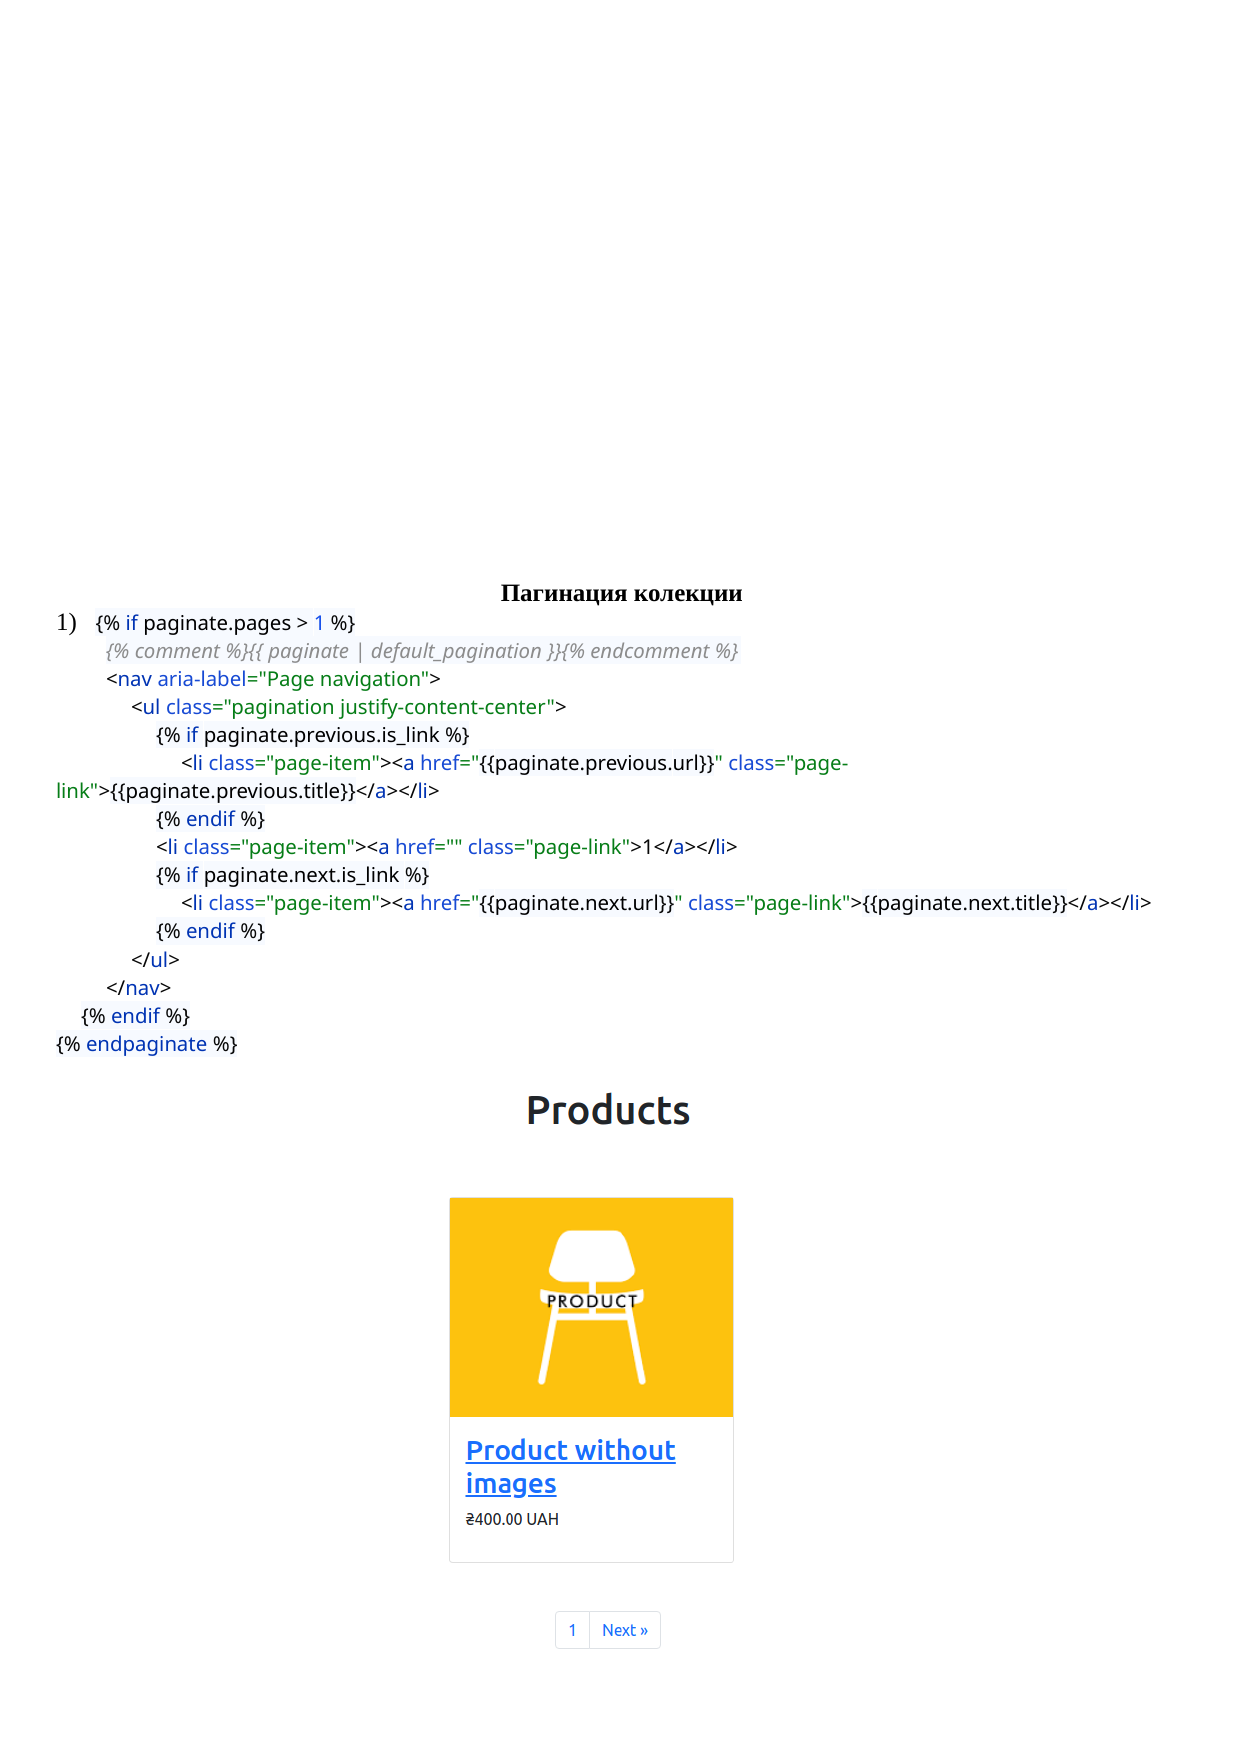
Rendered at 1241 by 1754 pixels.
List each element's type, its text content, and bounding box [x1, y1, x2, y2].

text {% if paginate.next.is_link %} [56, 861, 1187, 889]
text </ul> [56, 945, 1187, 973]
text {% comment %}{{ paginate | default_pagination }}{% endcomment %} [56, 636, 1187, 664]
text {% endpaginate %} [56, 1029, 1187, 1057]
text {% endif %} [56, 804, 1187, 833]
text Пагинация колекции [56, 578, 1187, 607]
text 1) {% if paginate.pages > 1 %} [56, 607, 1187, 636]
text {% if paginate.previous.is_link %} [56, 721, 1187, 749]
text {% endif %} [56, 1001, 1187, 1029]
text <li class="page-item"><a href="{{paginate.previous.url}}" class="page-link">{{paginate.previous.title}}</a></li> [56, 749, 1187, 804]
text <nav aria-label="Page navigation"> [56, 664, 1187, 692]
text <li class="page-item"><a href="" class="page-link">1</a></li> [56, 833, 1187, 861]
picture [399, 1086, 844, 1655]
text <ul class="pagination justify-content-center"> [56, 692, 1187, 721]
text {% endif %} [56, 917, 1187, 945]
text <li class="page-item"><a href="{{paginate.next.url}}" class="page-link">{{paginate.next.title}}</a></li> [56, 889, 1187, 917]
text </nav> [56, 973, 1187, 1001]
